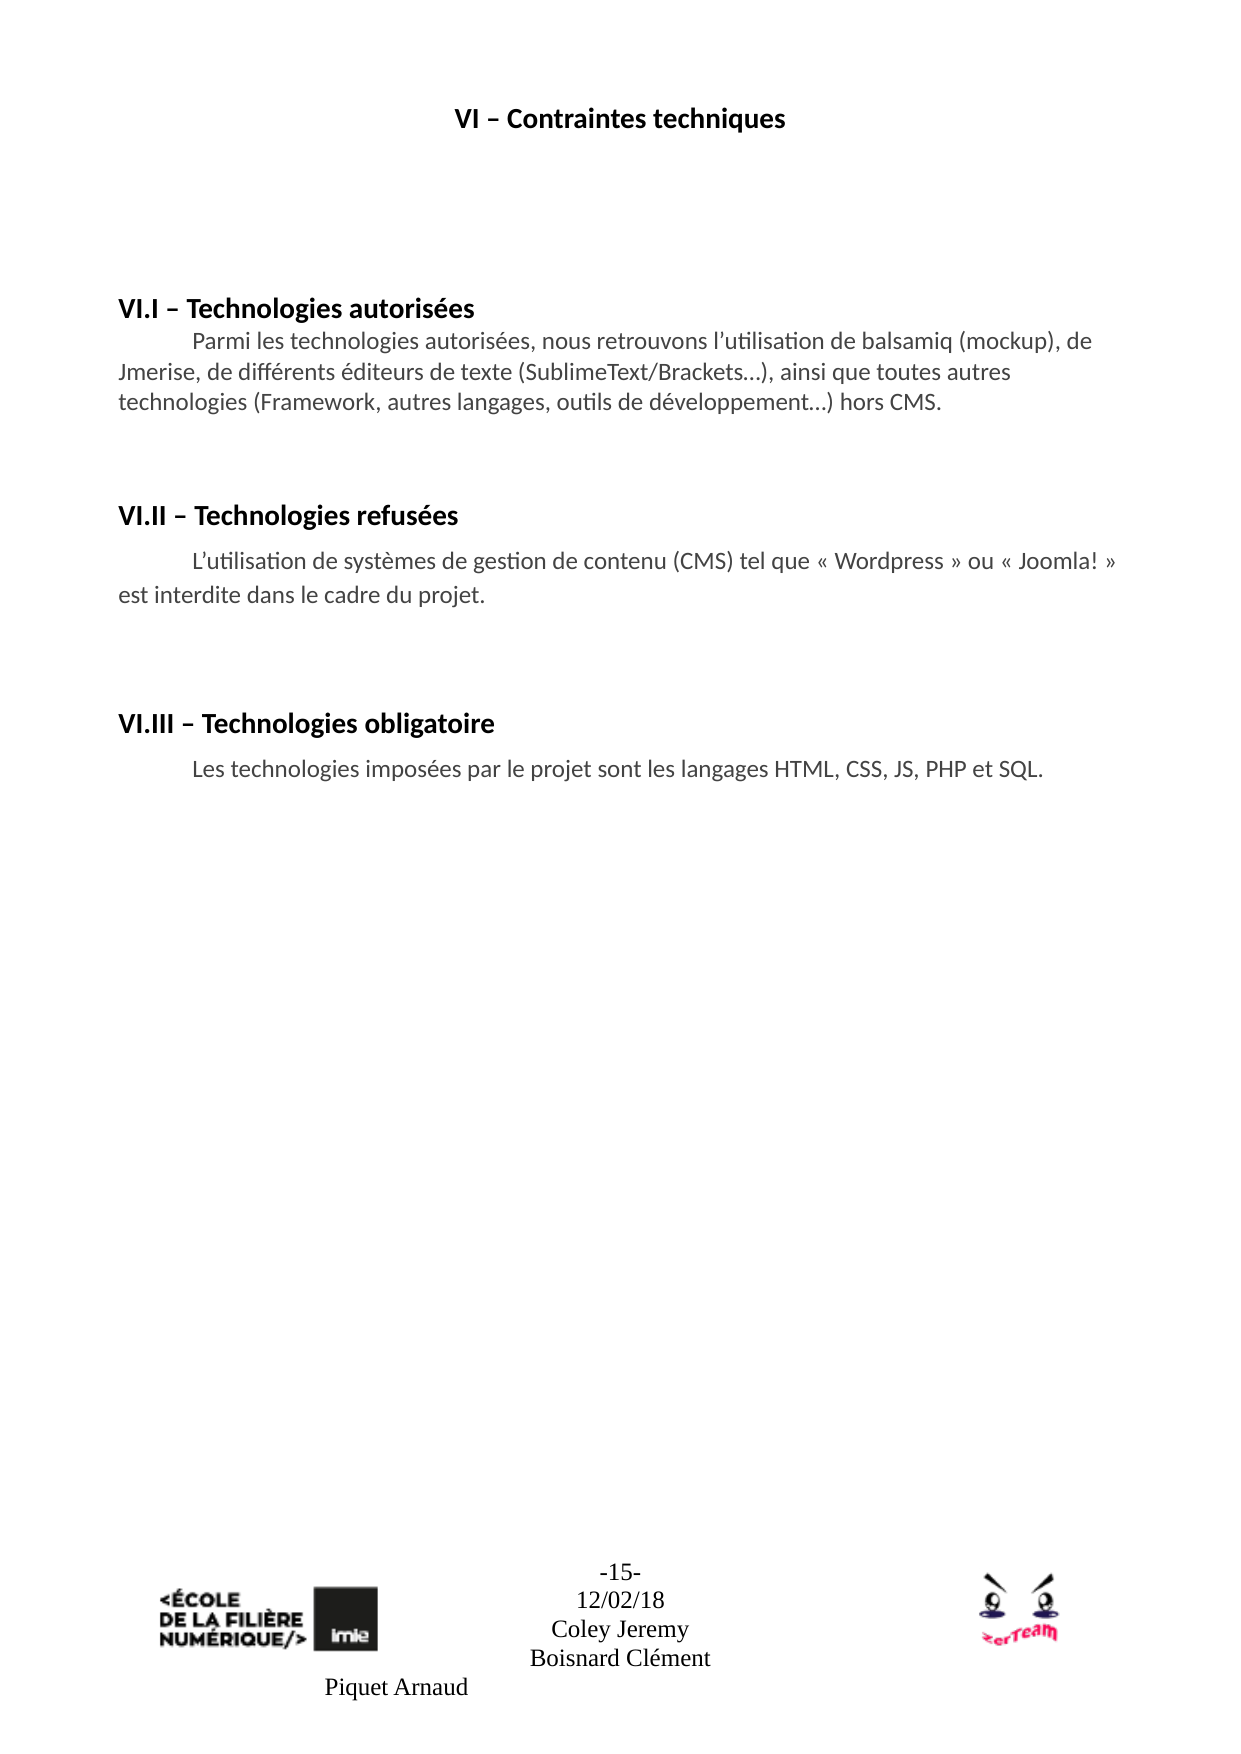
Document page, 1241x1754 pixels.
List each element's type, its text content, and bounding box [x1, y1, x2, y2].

text Parmi les technologies autorisées, nous retrouvons l’utilisation de balsamiq (mockup), de Jmerise, de différents éditeurs de texte (SublimeText/Brackets…), ainsi que toutes autres technologies (Framework, autres langages, outils de développement…) hors CMS. [118, 325, 1122, 417]
subtitle VI.I – Technologies autorisées [118, 290, 1122, 325]
text Les technologies imposées par le projet sont les langages HTML, CSS, JS, PHP et SQL. [118, 741, 1122, 787]
subtitle VI.II – Technologies refusées [118, 497, 1122, 533]
subtitle VI – Contraintes techniques [118, 100, 1122, 136]
text L’utilisation de systèmes de gestion de contenu (CMS) tel que « Wordpress » ou « Joomla! » est interdite dans le cadre du projet. [118, 533, 1122, 609]
subtitle VI.III – Technologies obligatoire [118, 705, 1122, 741]
